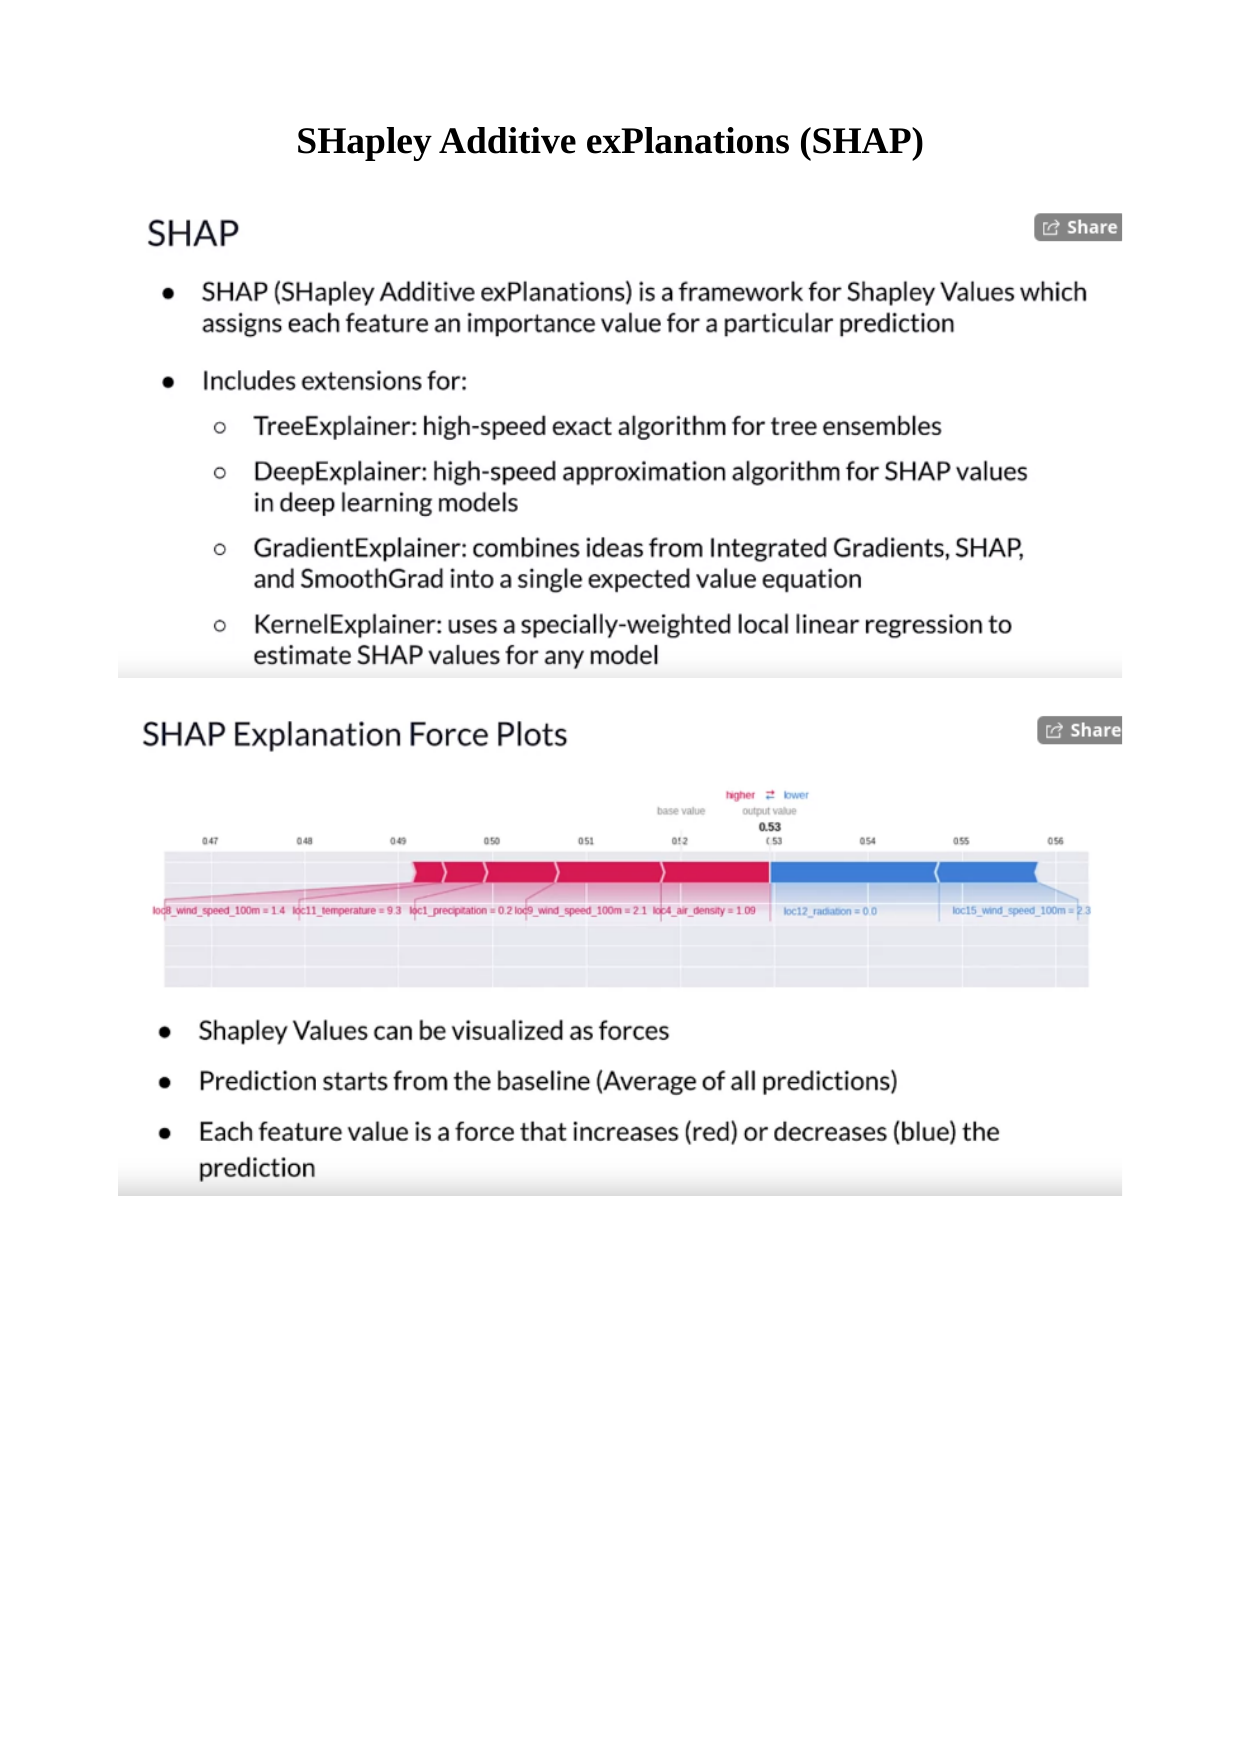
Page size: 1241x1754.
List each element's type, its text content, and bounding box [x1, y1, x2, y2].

picture [118, 202, 1123, 678]
subtitle SHapley Additive exPlanations (SHAP) [118, 118, 1122, 161]
picture [118, 706, 1123, 1196]
